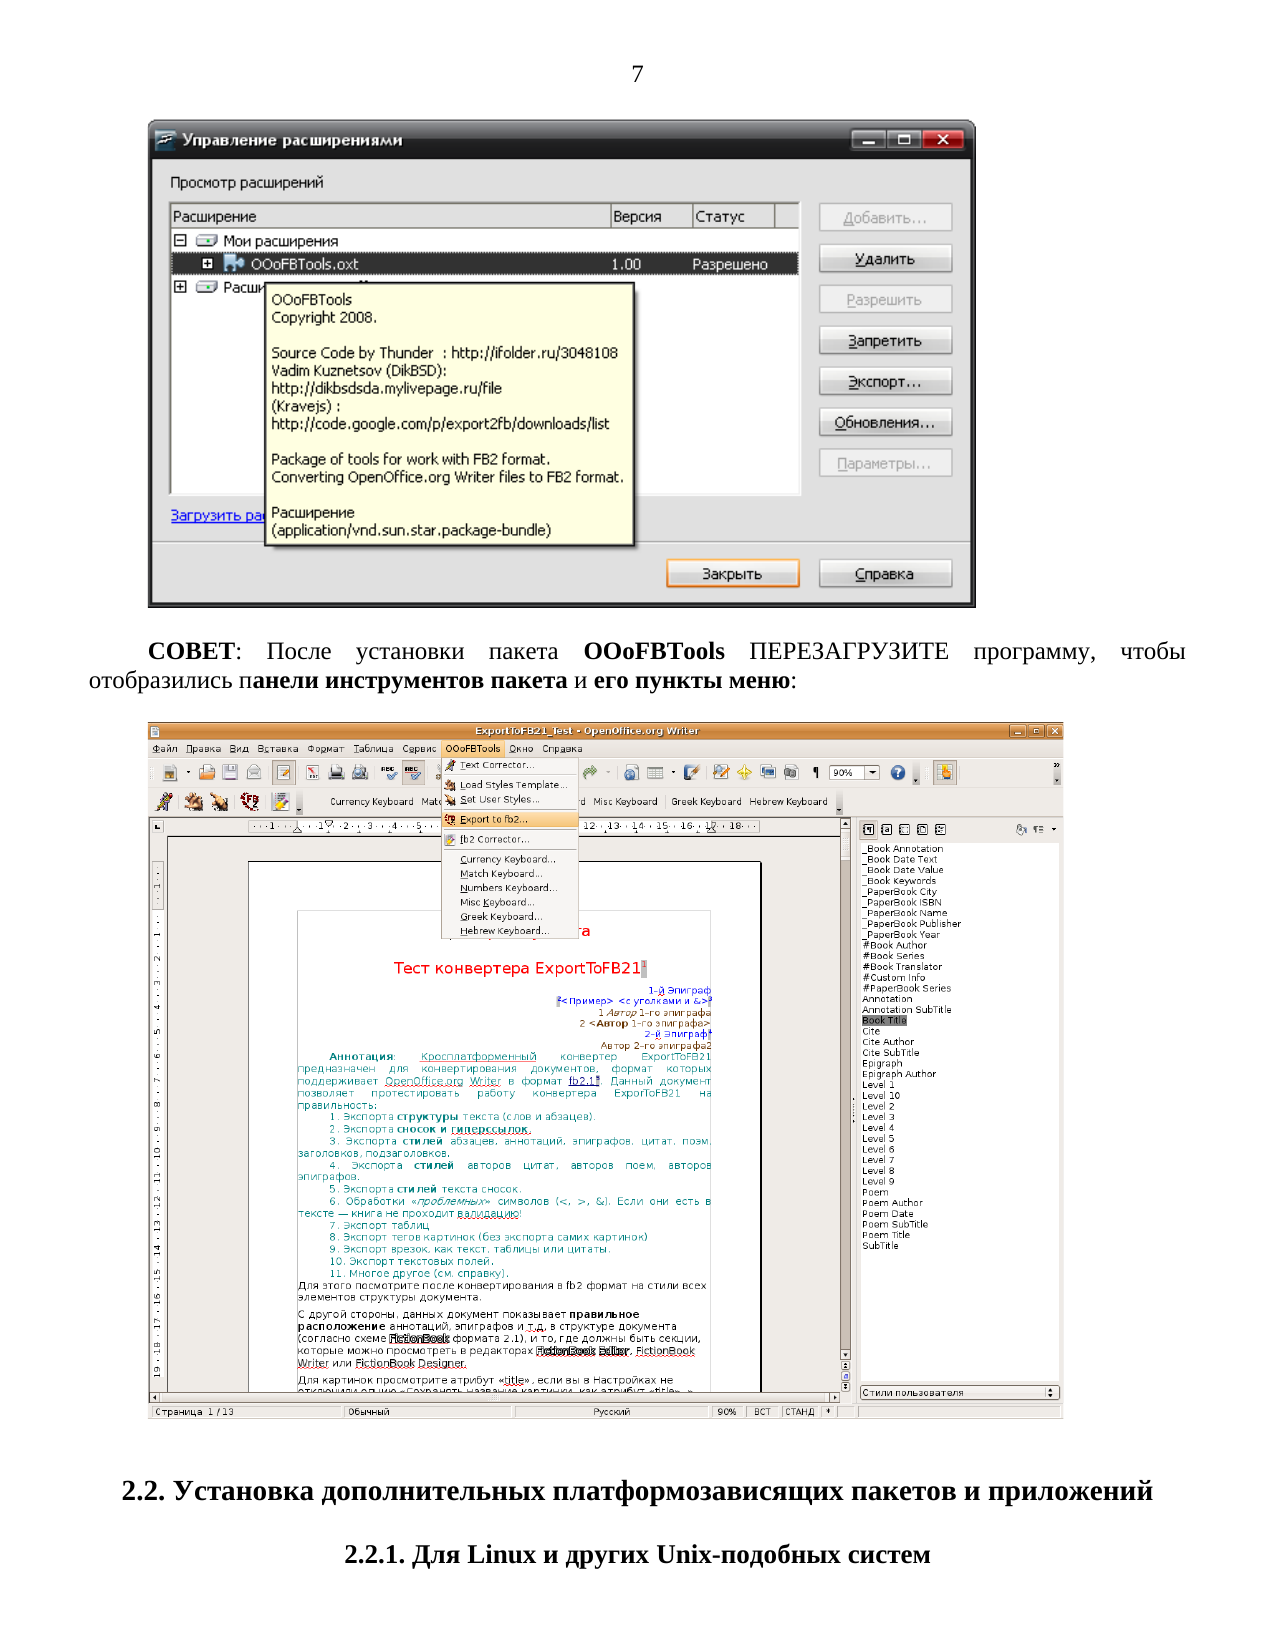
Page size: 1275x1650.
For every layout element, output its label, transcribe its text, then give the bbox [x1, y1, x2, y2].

picture [147, 117, 976, 608]
picture [147, 722, 1064, 1419]
subtitle 2.2.1. Для Linux и других Unix-подобных систем [89, 1538, 1186, 1569]
text СОВЕТ: После установки пакета OOoFBTools ПЕРЕЗАГРУЗИТЕ программу, чтобы отобразились панели инструментов пакета и его пункты меню: [89, 636, 1186, 693]
subtitle 2.2. Установка дополнительных платформозависящих пакетов и приложений [89, 1473, 1186, 1506]
